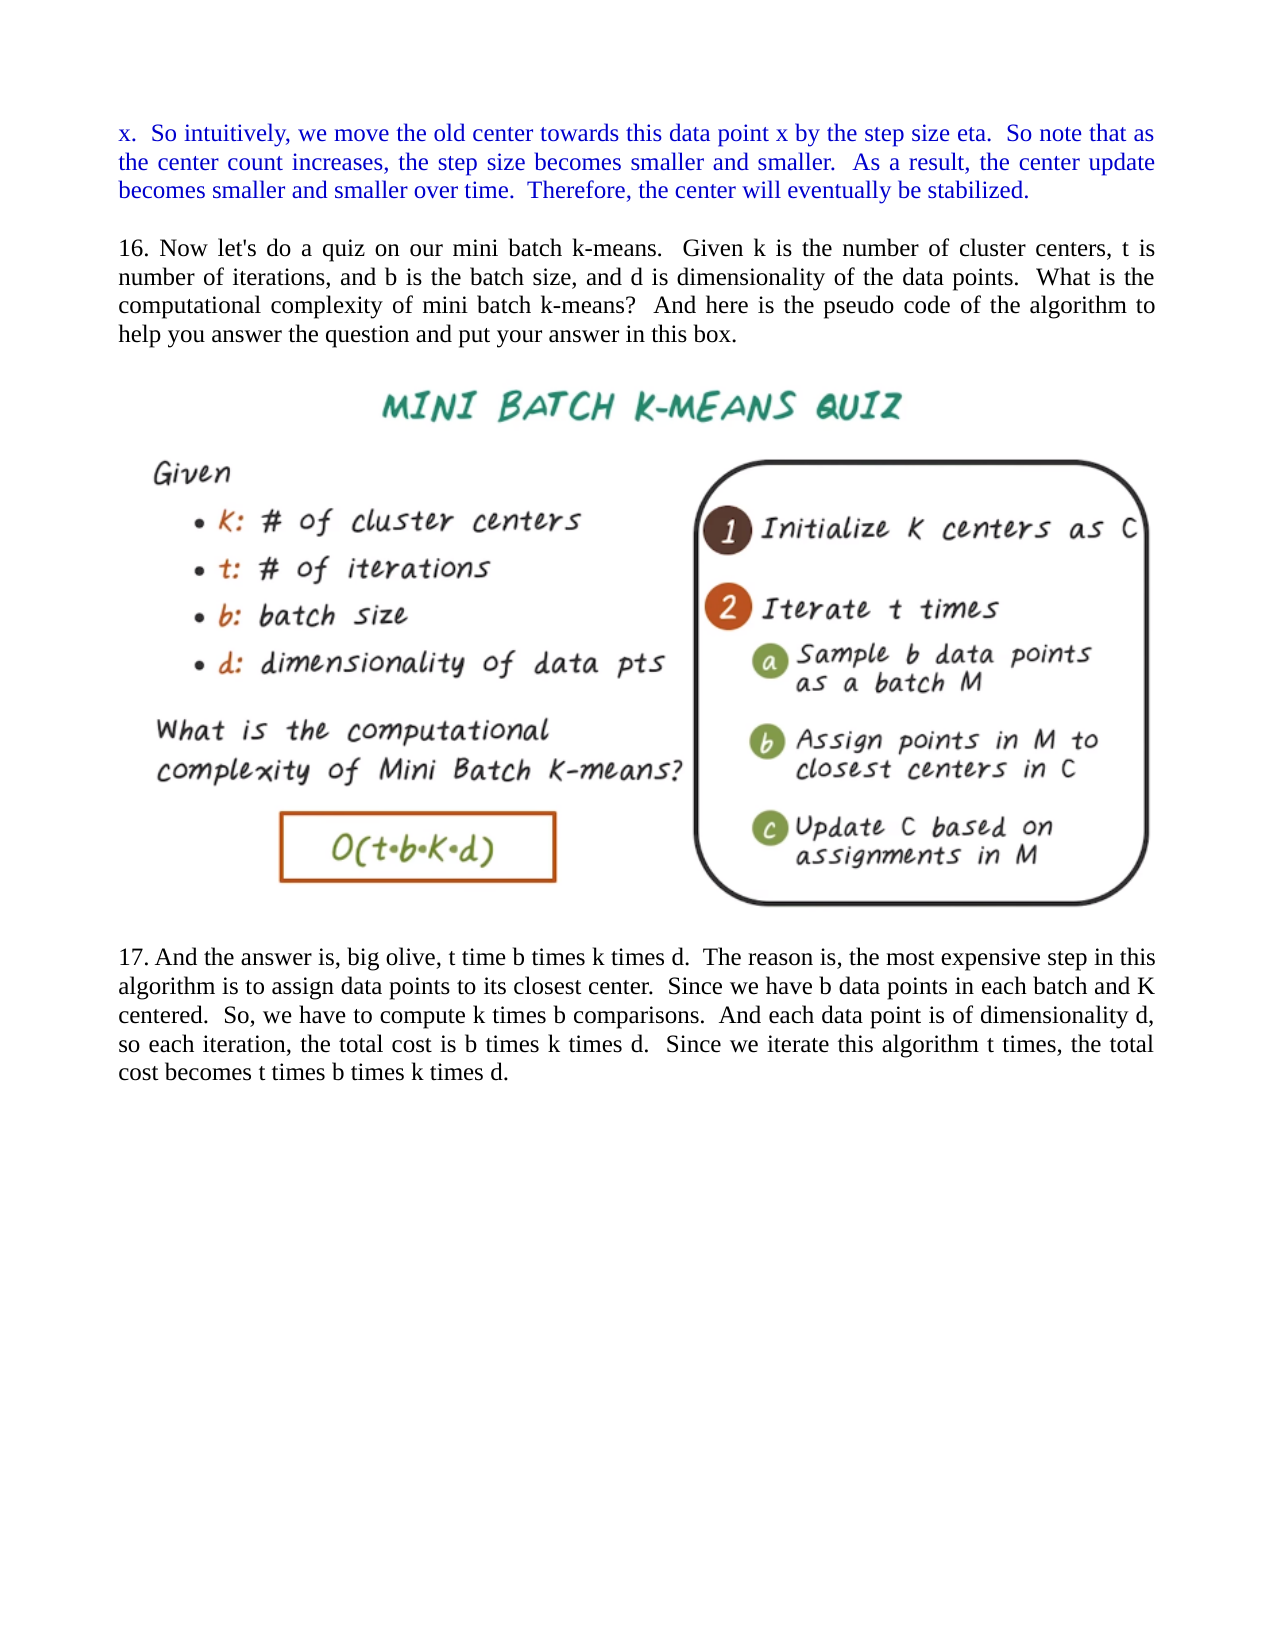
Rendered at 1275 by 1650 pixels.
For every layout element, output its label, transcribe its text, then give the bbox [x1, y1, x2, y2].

picture [118, 376, 1157, 914]
text x. So intuitively, we move the old center towards this data point x by the step size eta. So note that as the center count increases, the step size becomes smaller and smaller. As a result, the center update becomes smaller and smaller over time. Therefore, the center will eventually be stabilized. [118, 118, 1157, 204]
text 16. Now let's do a quiz on our mini batch k-means. Given k is the number of cluster centers, t is number of iterations, and b is the batch size, and d is dimensionality of the data points. What is the computational complexity of mini batch k-means? And here is the pseudo code of the algorithm to help you answer the question and put your answer in this box. [118, 233, 1157, 348]
text 17. And the answer is, big olive, t time b times k times d. The reason is, the most expensive step in this algorithm is to assign data points to its closest center. Since we have b data points in each batch and K centered. So, we have to compute k times b comparisons. And each data point is of dimensionality d, so each iteration, the total cost is b times k times d. Since we iterate this algorithm t times, the total cost becomes t times b times k times d. [118, 942, 1157, 1086]
